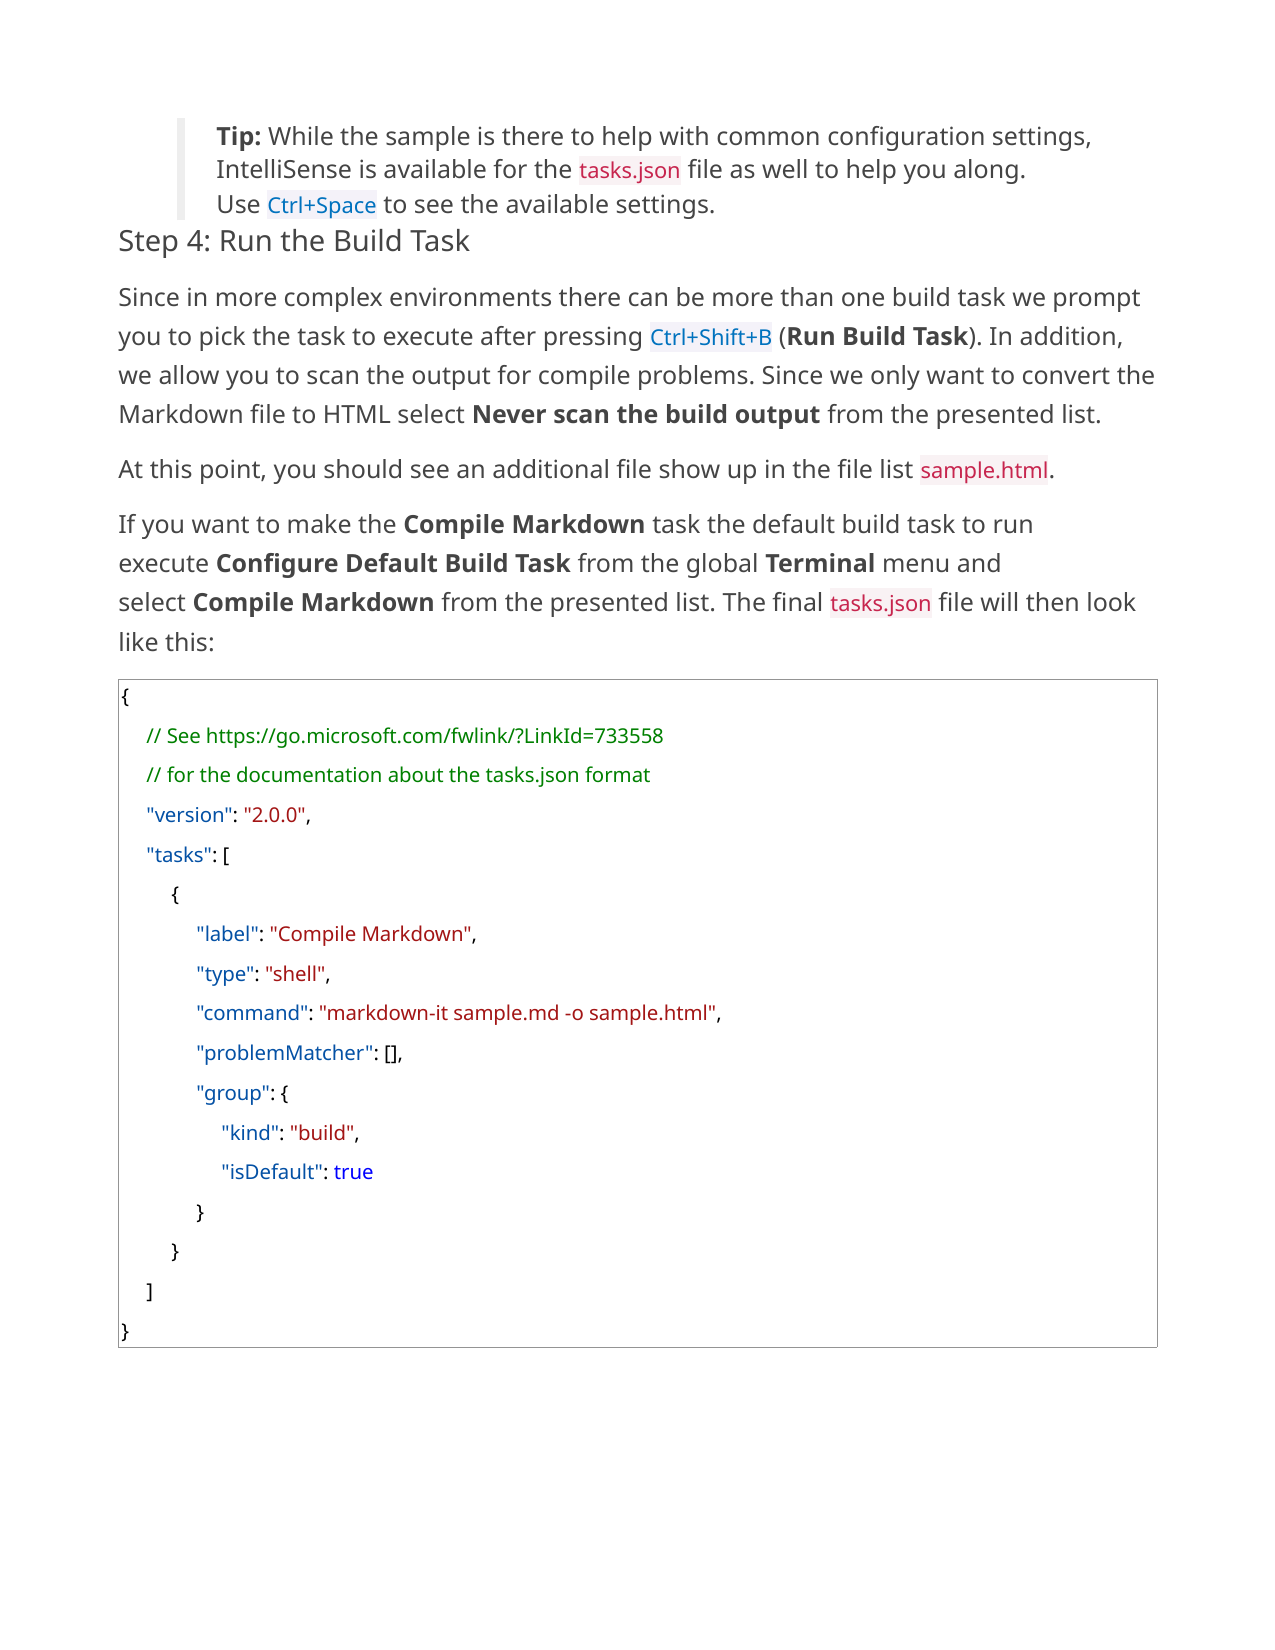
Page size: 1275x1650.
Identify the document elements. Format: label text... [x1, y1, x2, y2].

text // See https://go.microsoft.com/fwlink/?LinkId=733558 [119, 718, 1157, 749]
text { [119, 877, 1157, 908]
text { [119, 680, 1157, 710]
text "tasks": [ [119, 837, 1157, 868]
text // for the documentation about the tasks.json format [119, 758, 1157, 789]
text } [119, 1194, 1157, 1226]
text "command": "markdown-it sample.md -o sample.html", [119, 996, 1157, 1027]
text Since in more complex environments there can be more than one build task we prompt you to pick the task to execute after pressing Ctrl+Shift+B (Run Build Task). In addition, we allow you to scan the output for compile problems. Since we only want to convert the Markdown file to HTML select Never scan the build output from the presented list. [118, 279, 1157, 431]
text } [119, 1313, 1157, 1347]
text "kind": "build", [119, 1115, 1157, 1146]
text } [119, 1234, 1157, 1265]
text "isDefault": true [119, 1155, 1157, 1186]
text "problemMatcher": [], [119, 1036, 1157, 1067]
text Tip: While the sample is there to help with common configuration settings, IntelliSense is available for the tasks.json file as well to help you along. Use Ctrl+Space to see the available settings. [185, 118, 1098, 220]
text If you want to make the Compile Markdown task the default build task to run execute Configure Default Build Task from the global Terminal menu and select Compile Markdown from the presented list. The final tasks.json file will then look like this: [118, 507, 1157, 658]
text "version": "2.0.0", [119, 798, 1157, 829]
text "type": "shell", [119, 956, 1157, 987]
text "label": "Compile Markdown", [119, 917, 1157, 948]
text "group": { [119, 1075, 1157, 1106]
subtitle Step 4: Run the Build Task [118, 220, 1157, 260]
text ] [119, 1274, 1157, 1305]
text At this point, you should see an additional file show up in the file list sample.html. [118, 452, 1157, 486]
